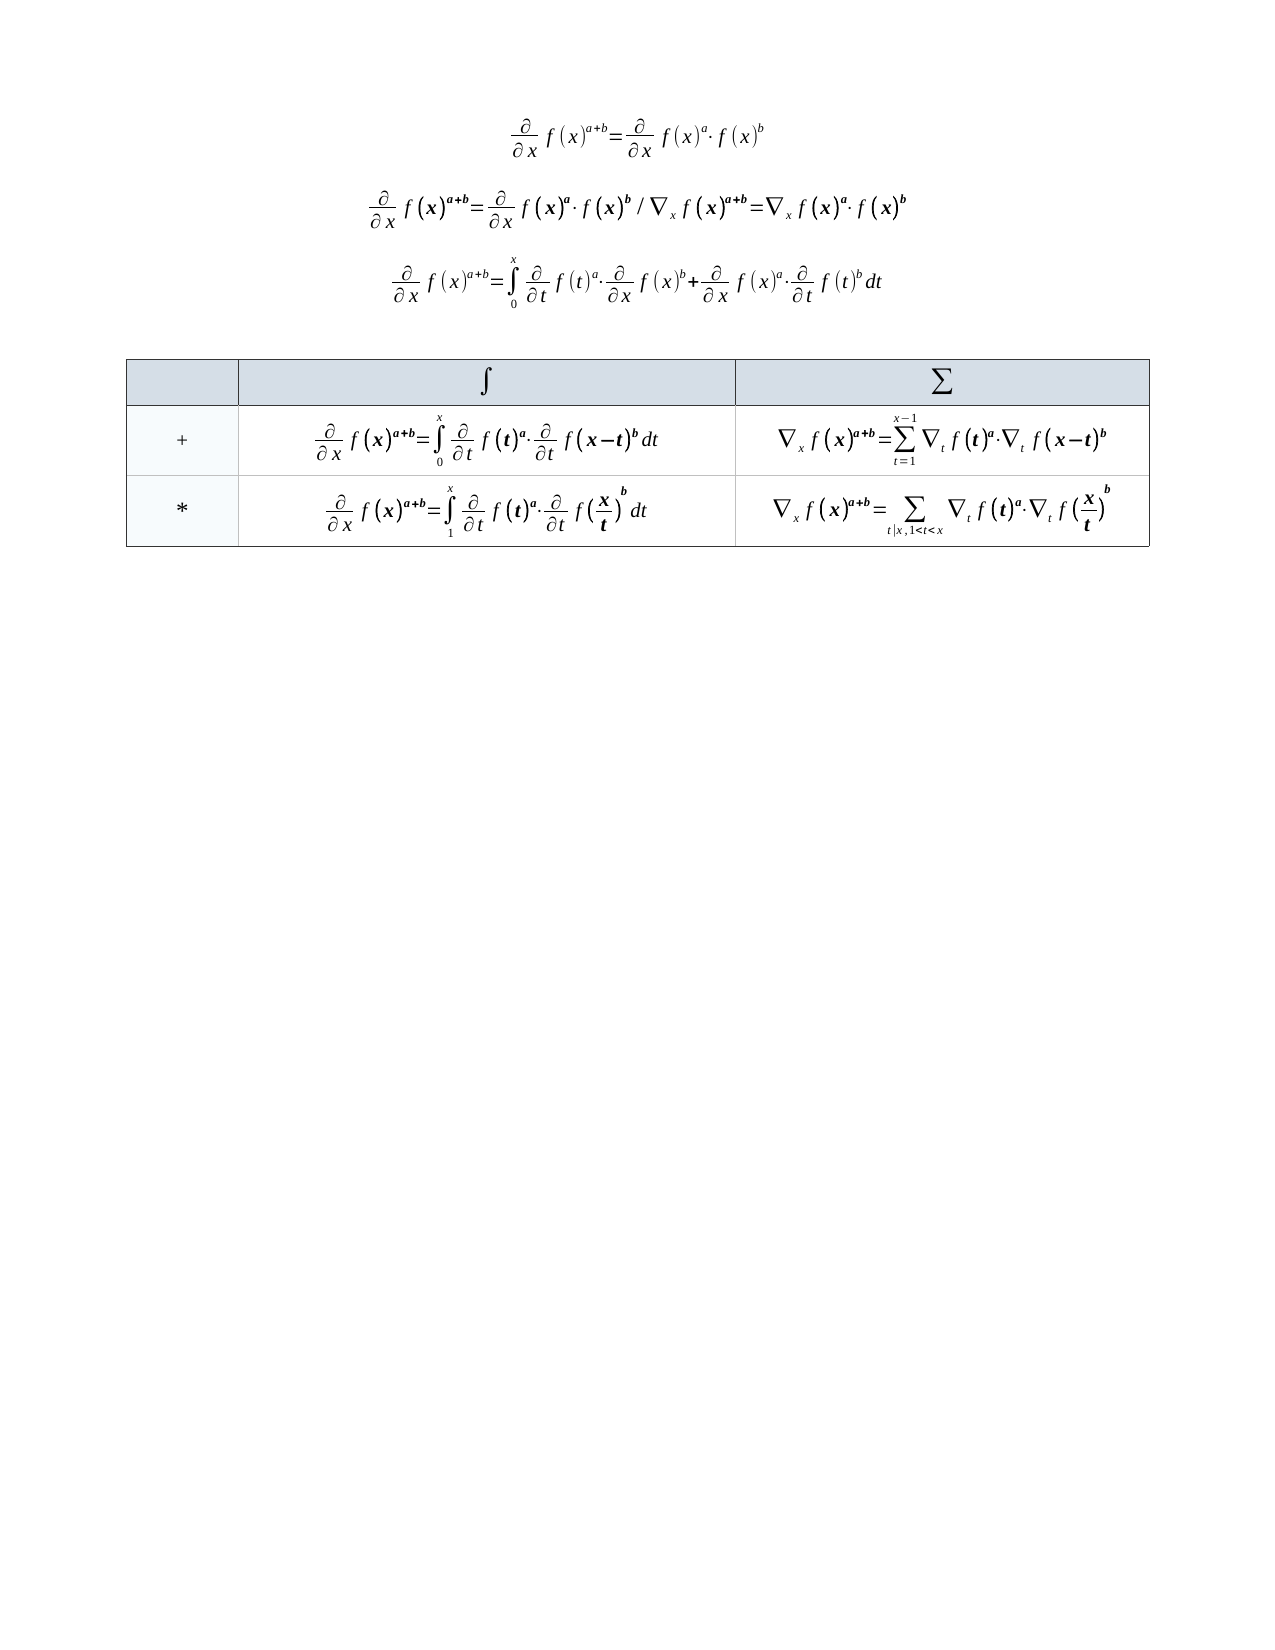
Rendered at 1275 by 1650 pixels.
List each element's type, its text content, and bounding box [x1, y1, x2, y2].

table_cell * [127, 476, 238, 546]
text / [118, 190, 1157, 233]
table_cell [736, 476, 1149, 546]
table_cell [239, 406, 735, 475]
table_cell [736, 406, 1149, 475]
table_cell [239, 476, 735, 546]
table_header [736, 360, 1149, 405]
table_header [127, 360, 238, 405]
table_header [239, 360, 735, 405]
table_cell + [127, 406, 238, 475]
